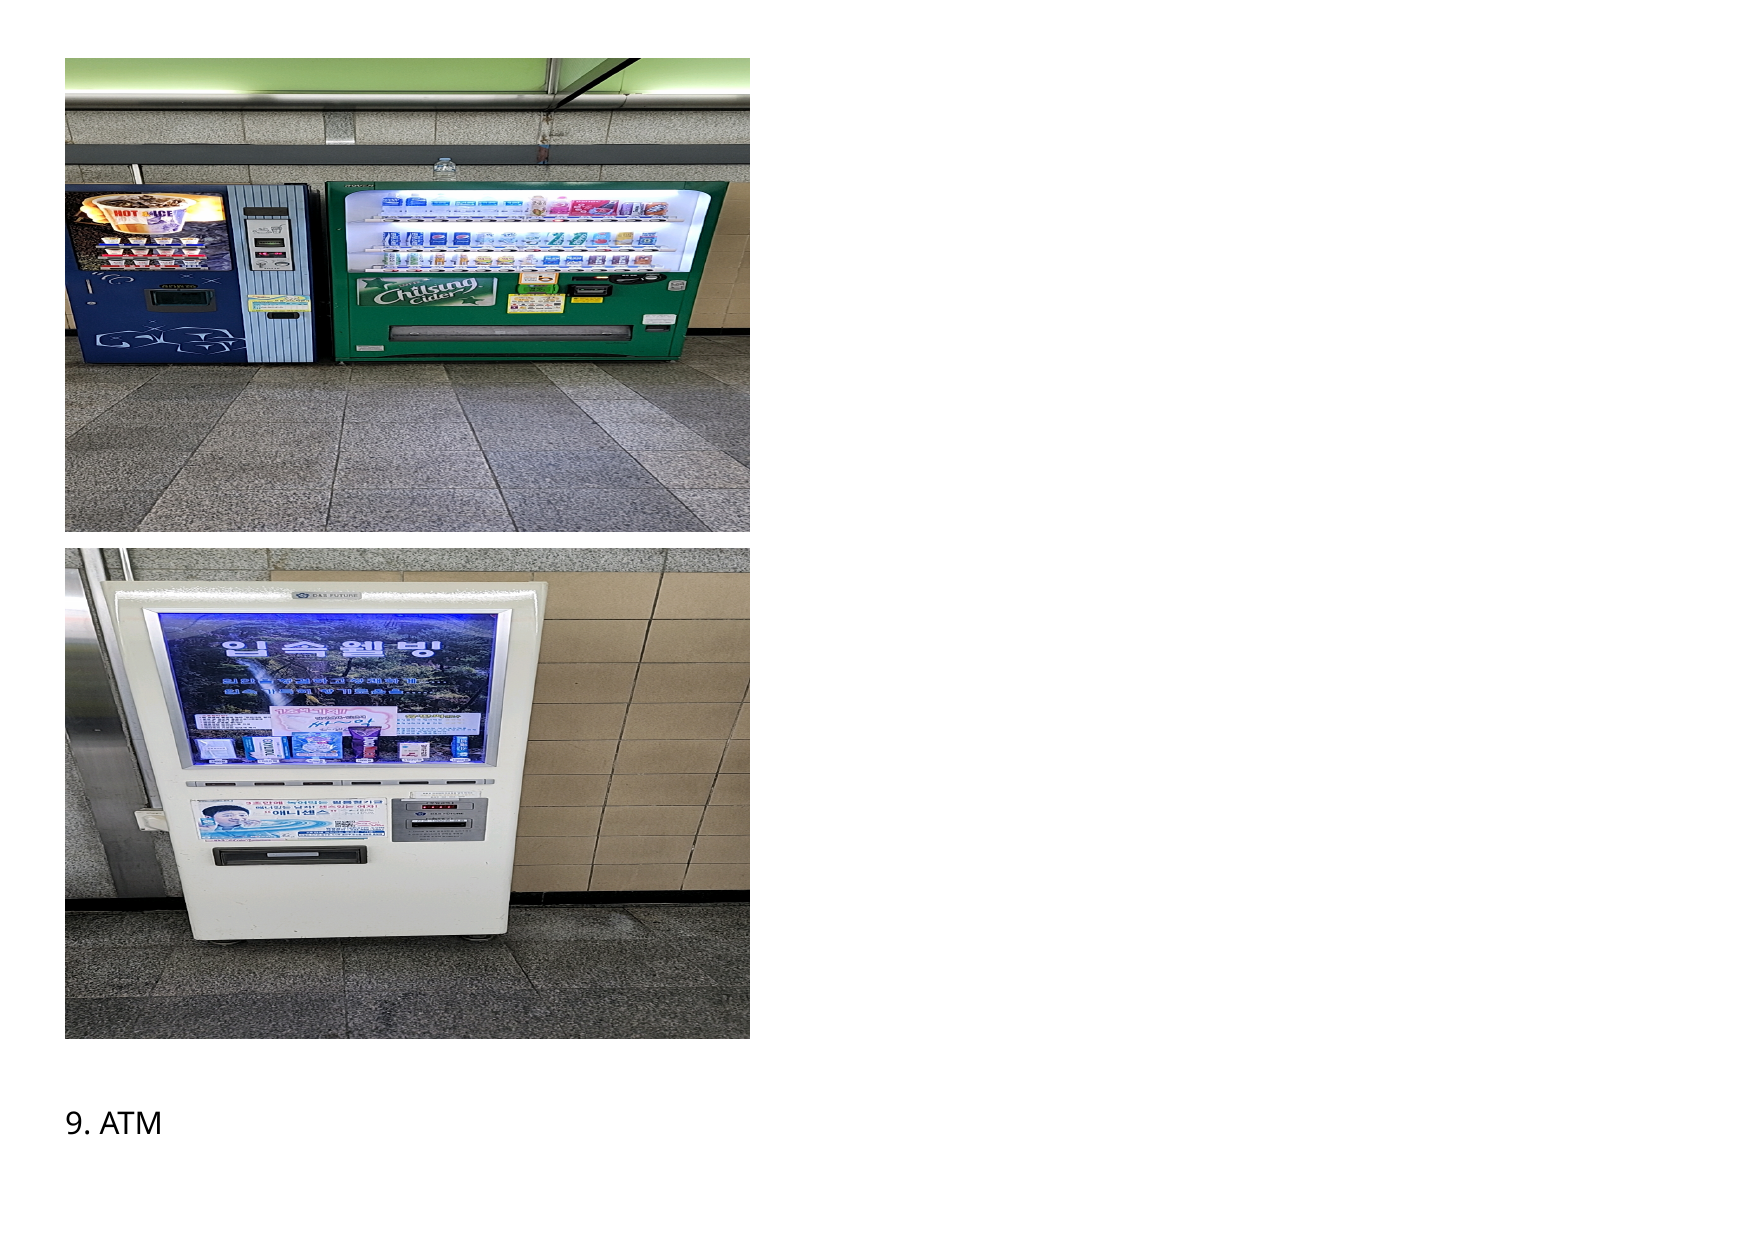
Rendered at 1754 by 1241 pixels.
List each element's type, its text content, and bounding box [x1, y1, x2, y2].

text 9. ATM [65, 1101, 1689, 1143]
